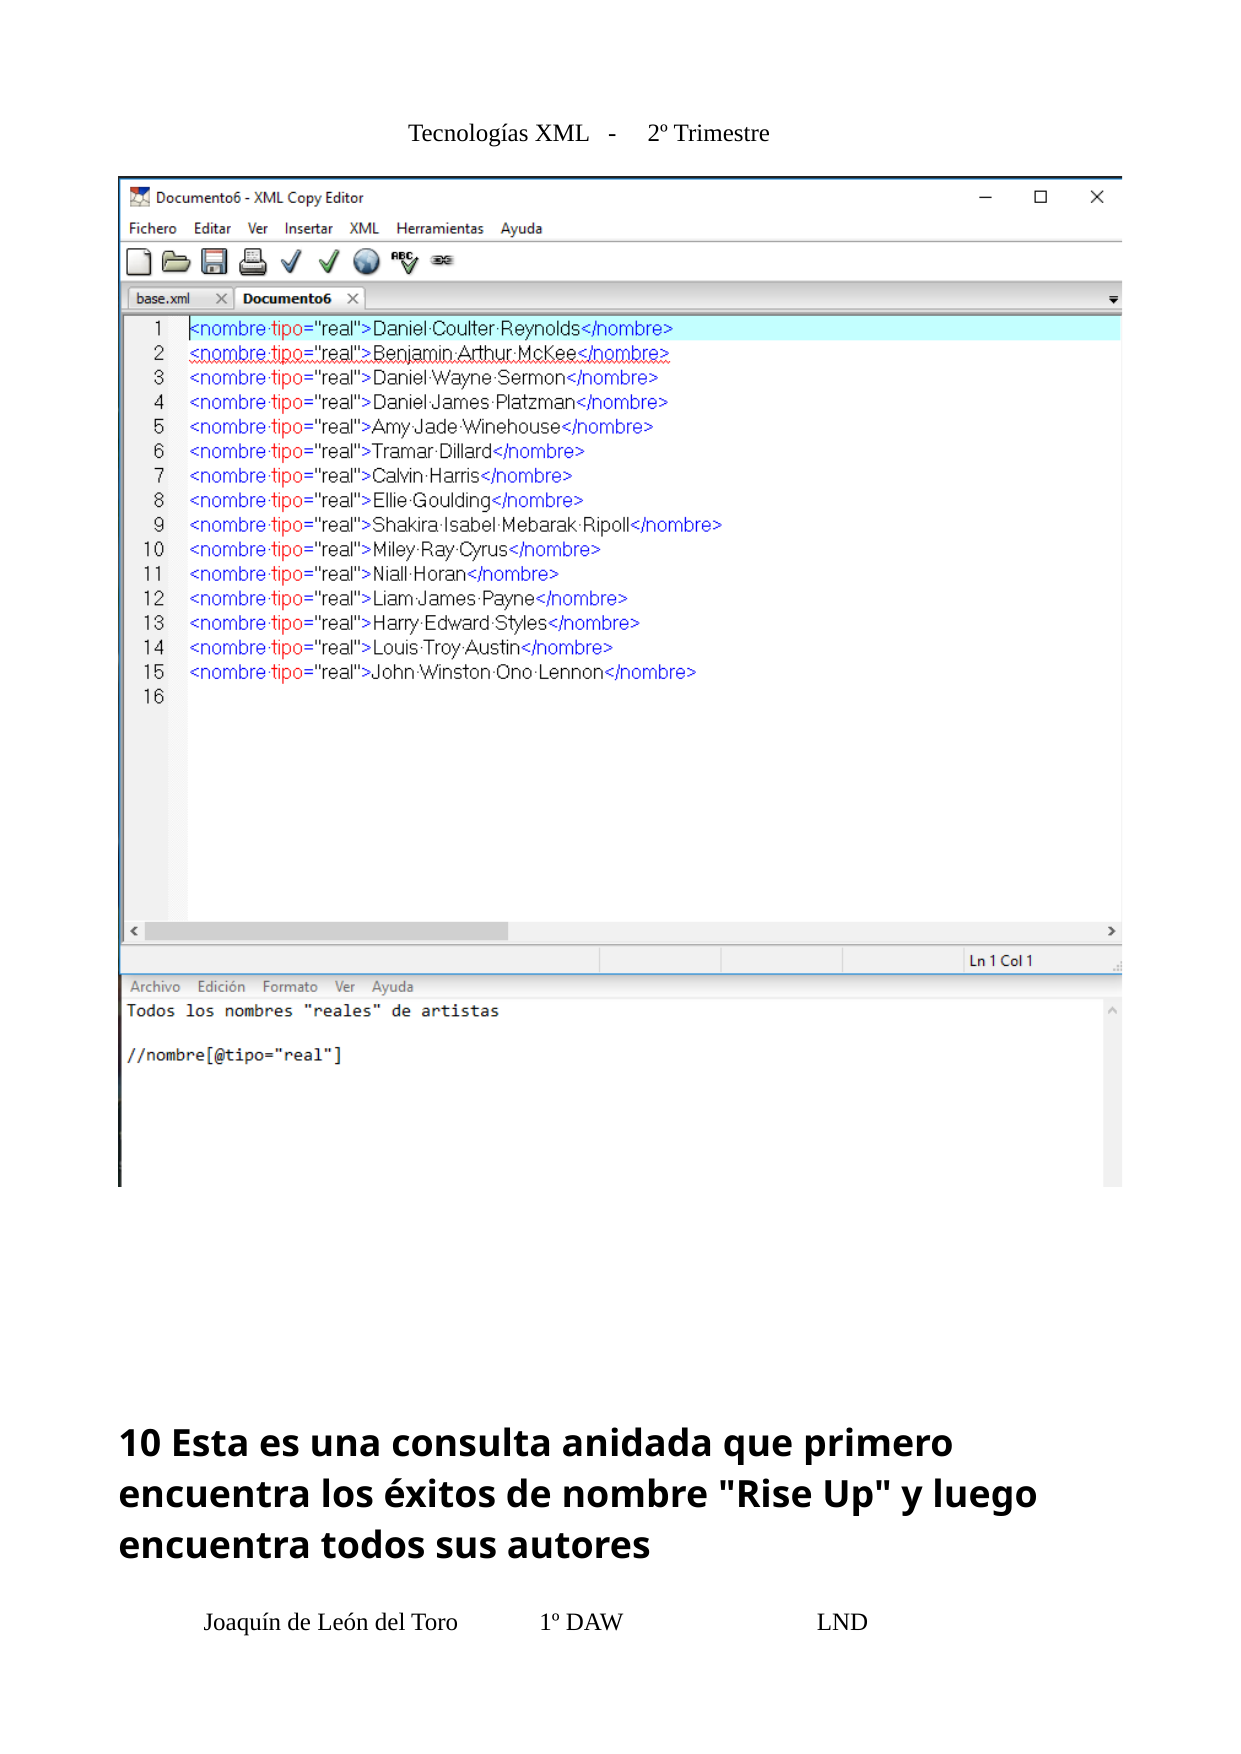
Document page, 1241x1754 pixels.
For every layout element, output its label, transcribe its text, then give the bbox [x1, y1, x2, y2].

text 10 Esta es una consulta anidada que primero encuentra los éxitos de nombre "Rise Up" y luego encuentra todos sus autores [118, 1416, 1122, 1569]
picture [118, 176, 1123, 1187]
